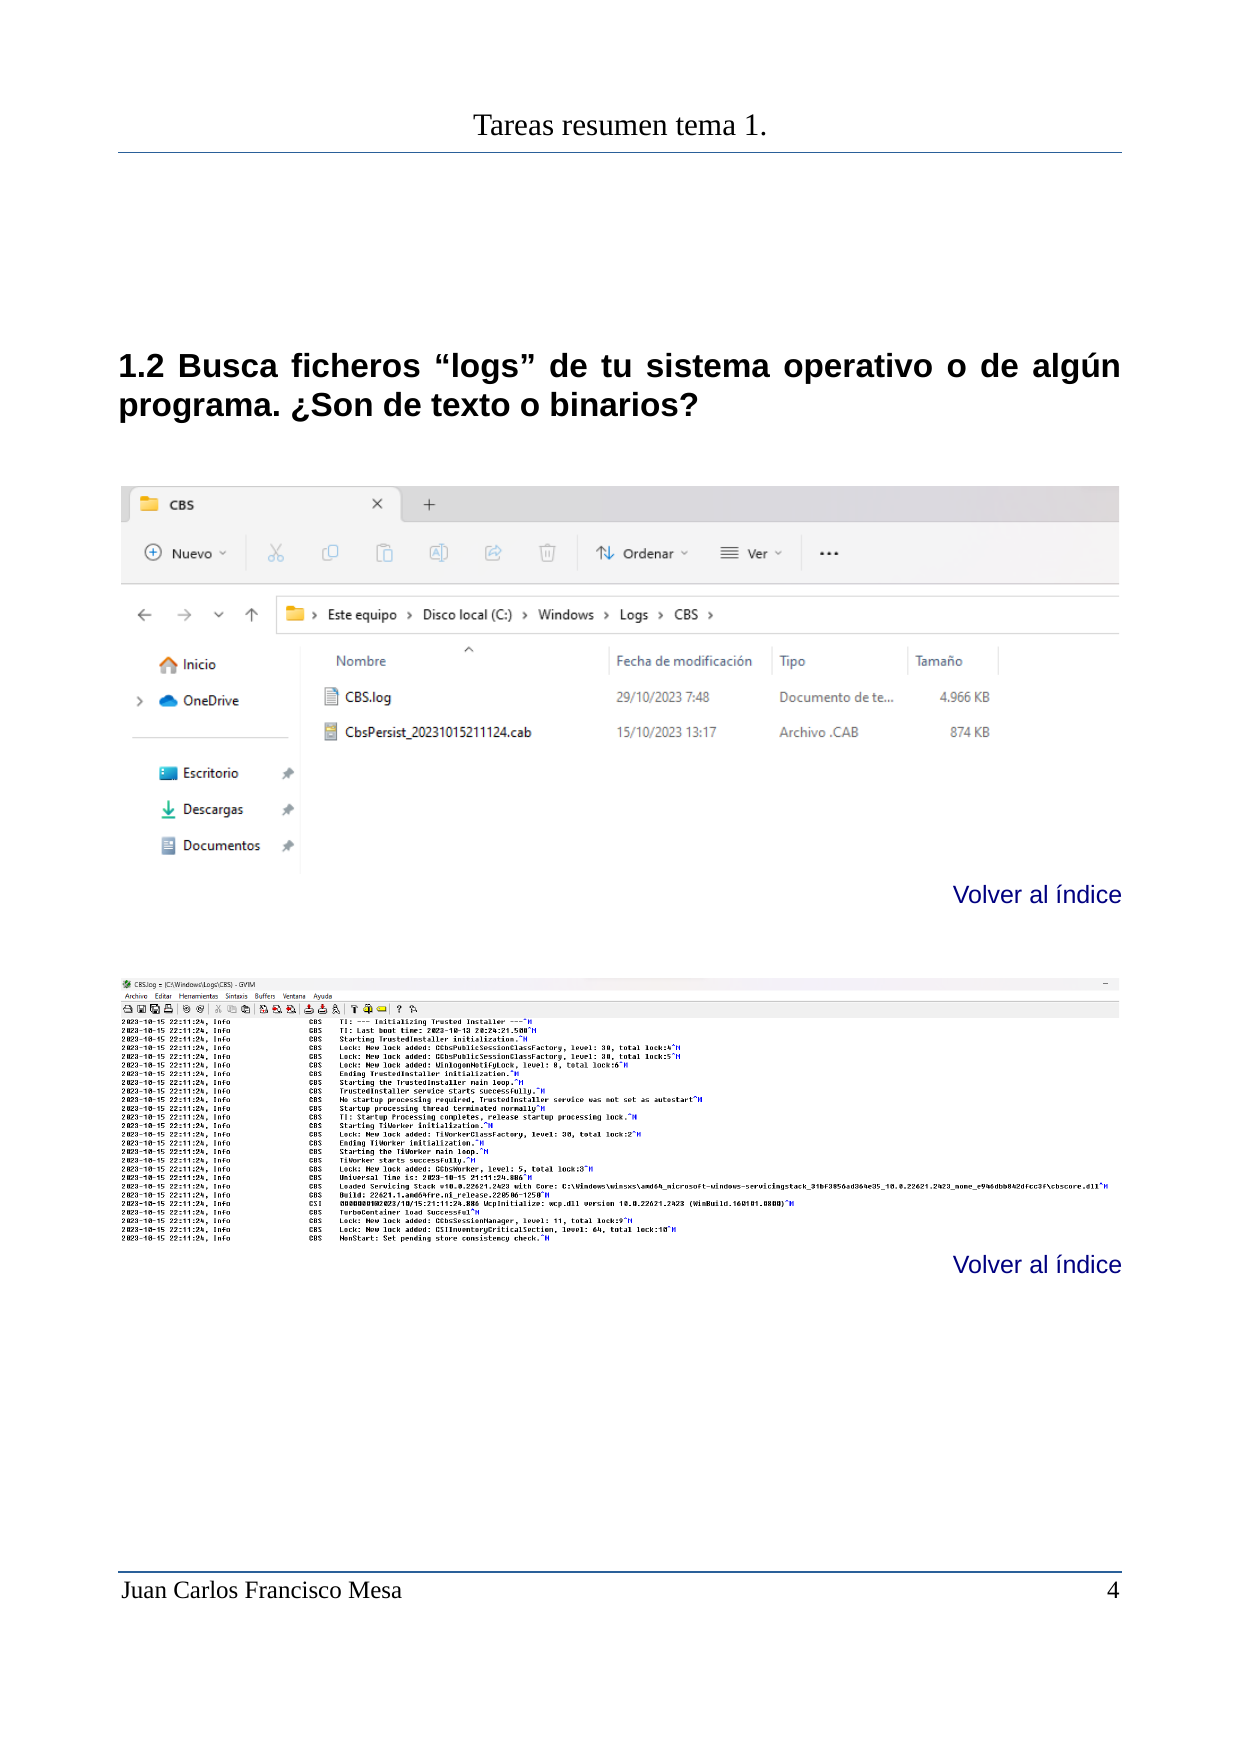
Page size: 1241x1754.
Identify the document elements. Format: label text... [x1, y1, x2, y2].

text Volver al índice [118, 483, 1122, 909]
picture [121, 978, 1120, 1243]
text Volver al índice [118, 976, 1122, 1279]
subtitle 1.2 Busca ficheros “logs” de tu sistema operativo o de algún programa. ¿Son de texto o binarios? [118, 346, 1122, 423]
picture [121, 486, 1120, 874]
